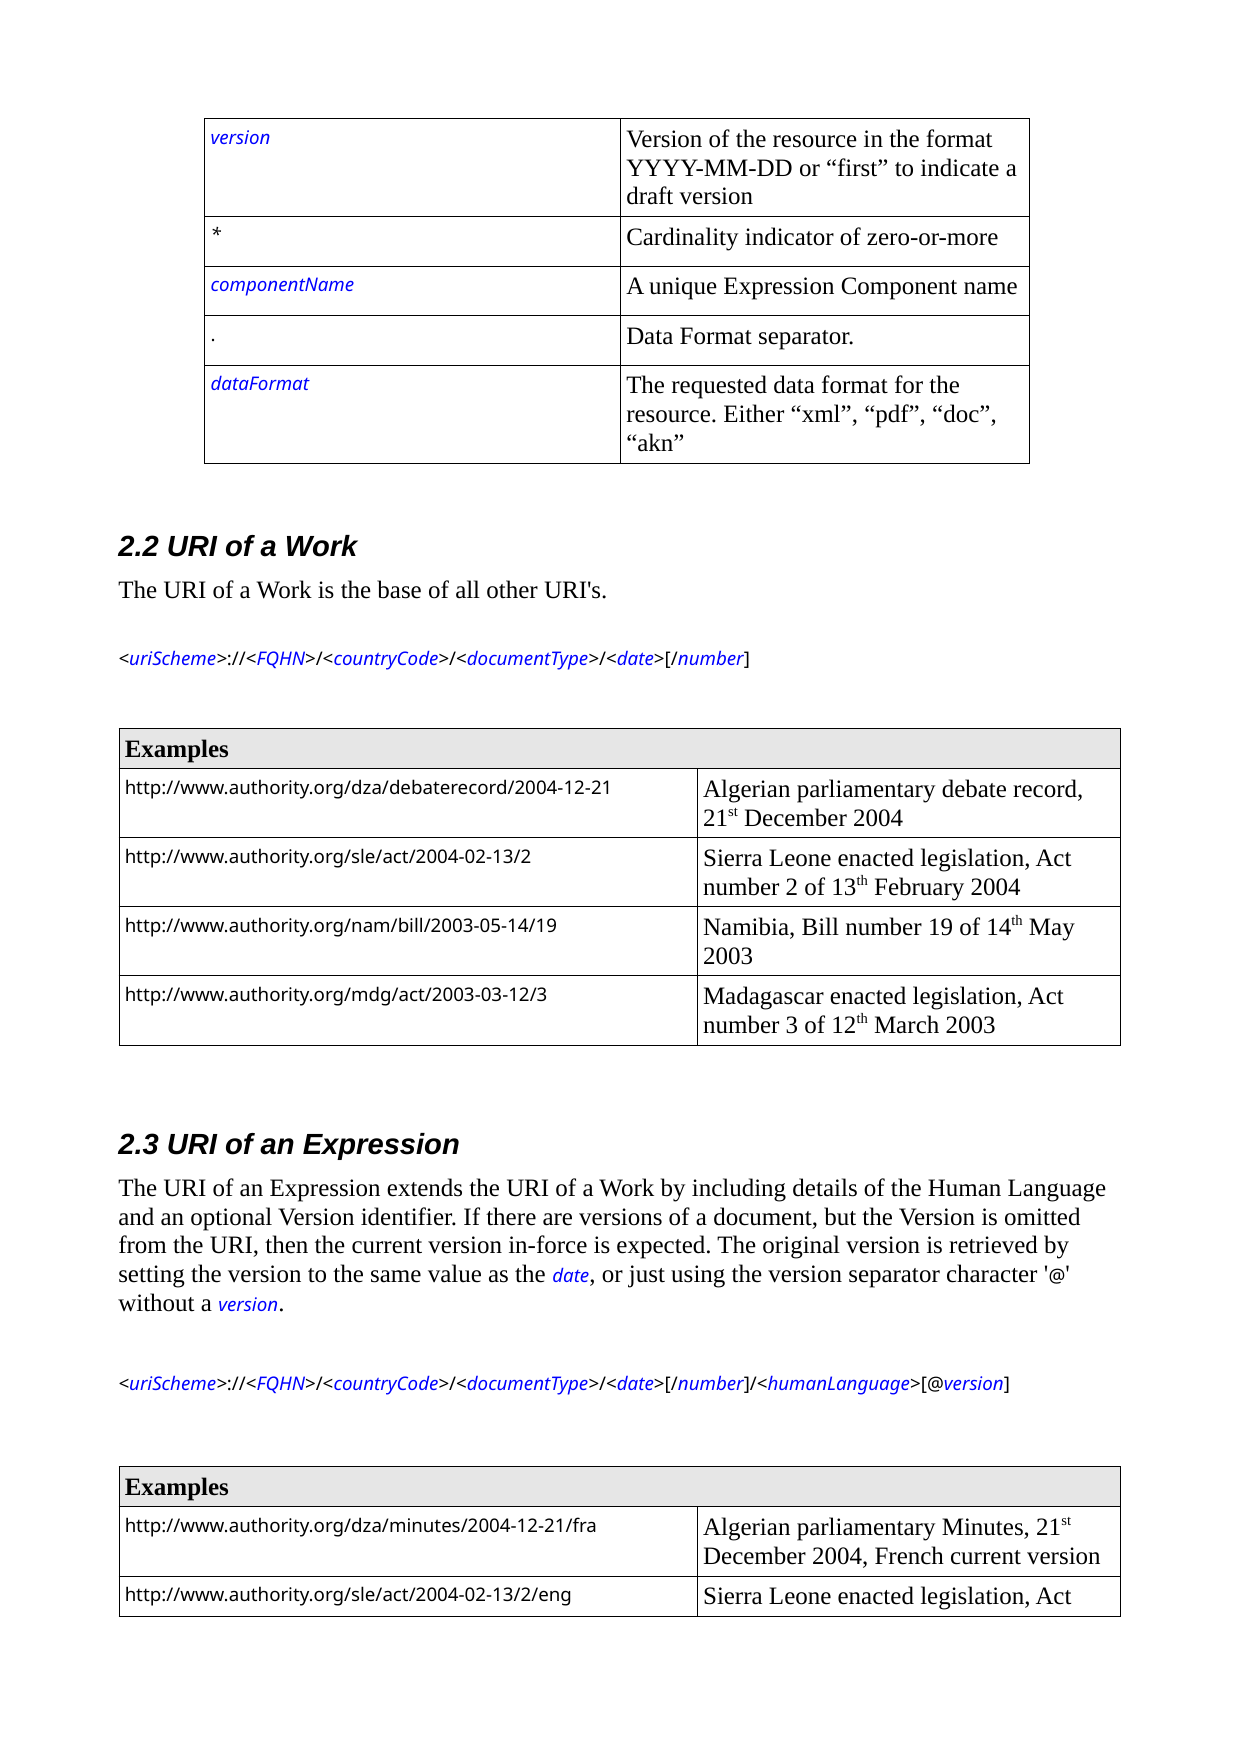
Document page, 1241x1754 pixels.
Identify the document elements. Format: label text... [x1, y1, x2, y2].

table_cell Data Format separator. [621, 316, 1029, 365]
table_cell Algerian parliamentary Minutes, 21st December 2004, French current version [698, 1507, 1120, 1576]
table_cell http://www.authority.org/sle/act/2004-02-13/2/eng [120, 1577, 697, 1616]
table_cell Sierra Leone enacted legislation, Act [698, 1577, 1120, 1616]
table_cell Madagascar enacted legislation, Act number 3 of 12th March 2003 [698, 976, 1120, 1044]
table_cell * [205, 217, 620, 266]
table_cell A unique Expression Component name [621, 267, 1029, 315]
text <uriScheme>://<FQHN>/<countryCode>/<documentType>/<date>[/number]/<humanLanguage>[@version] [118, 1371, 1122, 1396]
table_cell Version of the resource in the format YYYY-MM-DD or “first” to indicate a draft version [621, 119, 1029, 216]
table_cell Sierra Leone enacted legislation, Act number 2 of 13th February 2004 [698, 838, 1120, 906]
table_cell Namibia, Bill number 19 of 14th May 2003 [698, 907, 1120, 975]
table_cell componentName [205, 267, 620, 315]
table_cell http://www.authority.org/dza/debaterecord/2004-12-21 [120, 769, 697, 837]
table_cell http://www.authority.org/nam/bill/2003-05-14/19 [120, 907, 697, 975]
table_cell version [205, 119, 620, 216]
table_cell http://www.authority.org/sle/act/2004-02-13/2 [120, 838, 697, 906]
table_cell Cardinality indicator of zero-or-more [621, 217, 1029, 266]
text The URI of a Work is the base of all other URI's. [118, 575, 1122, 632]
table_cell http://www.authority.org/mdg/act/2003-03-12/3 [120, 976, 697, 1044]
table_header Examples [120, 729, 1120, 768]
table_cell Algerian parliamentary debate record, 21st December 2004 [698, 769, 1120, 837]
text <uriScheme>://<FQHN>/<countryCode>/<documentType>/<date>[/number] [118, 645, 1122, 670]
table_cell dataFormat [205, 366, 620, 462]
table_cell . [205, 316, 620, 365]
table_cell http://www.authority.org/dza/minutes/2004-12-21/fra [120, 1507, 697, 1576]
text The URI of an Expression extends the URI of a Work by including details of the Human Language and an optional Version identifier. If there are versions of a document, but the Version is omitted from the URI, then the current version in-force is expected. The original version is retrieved by setting the version to the same value as the date, or just using the version separator character '@' without a version. [118, 1173, 1122, 1317]
table_cell The requested data format for the resource. Either “xml”, “pdf”, “doc”, “akn” [621, 366, 1029, 462]
table_header Examples [120, 1467, 1120, 1506]
subtitle 2.2 URI of a Work [118, 529, 1122, 562]
subtitle 2.3 URI of an Expression [118, 1127, 1122, 1161]
